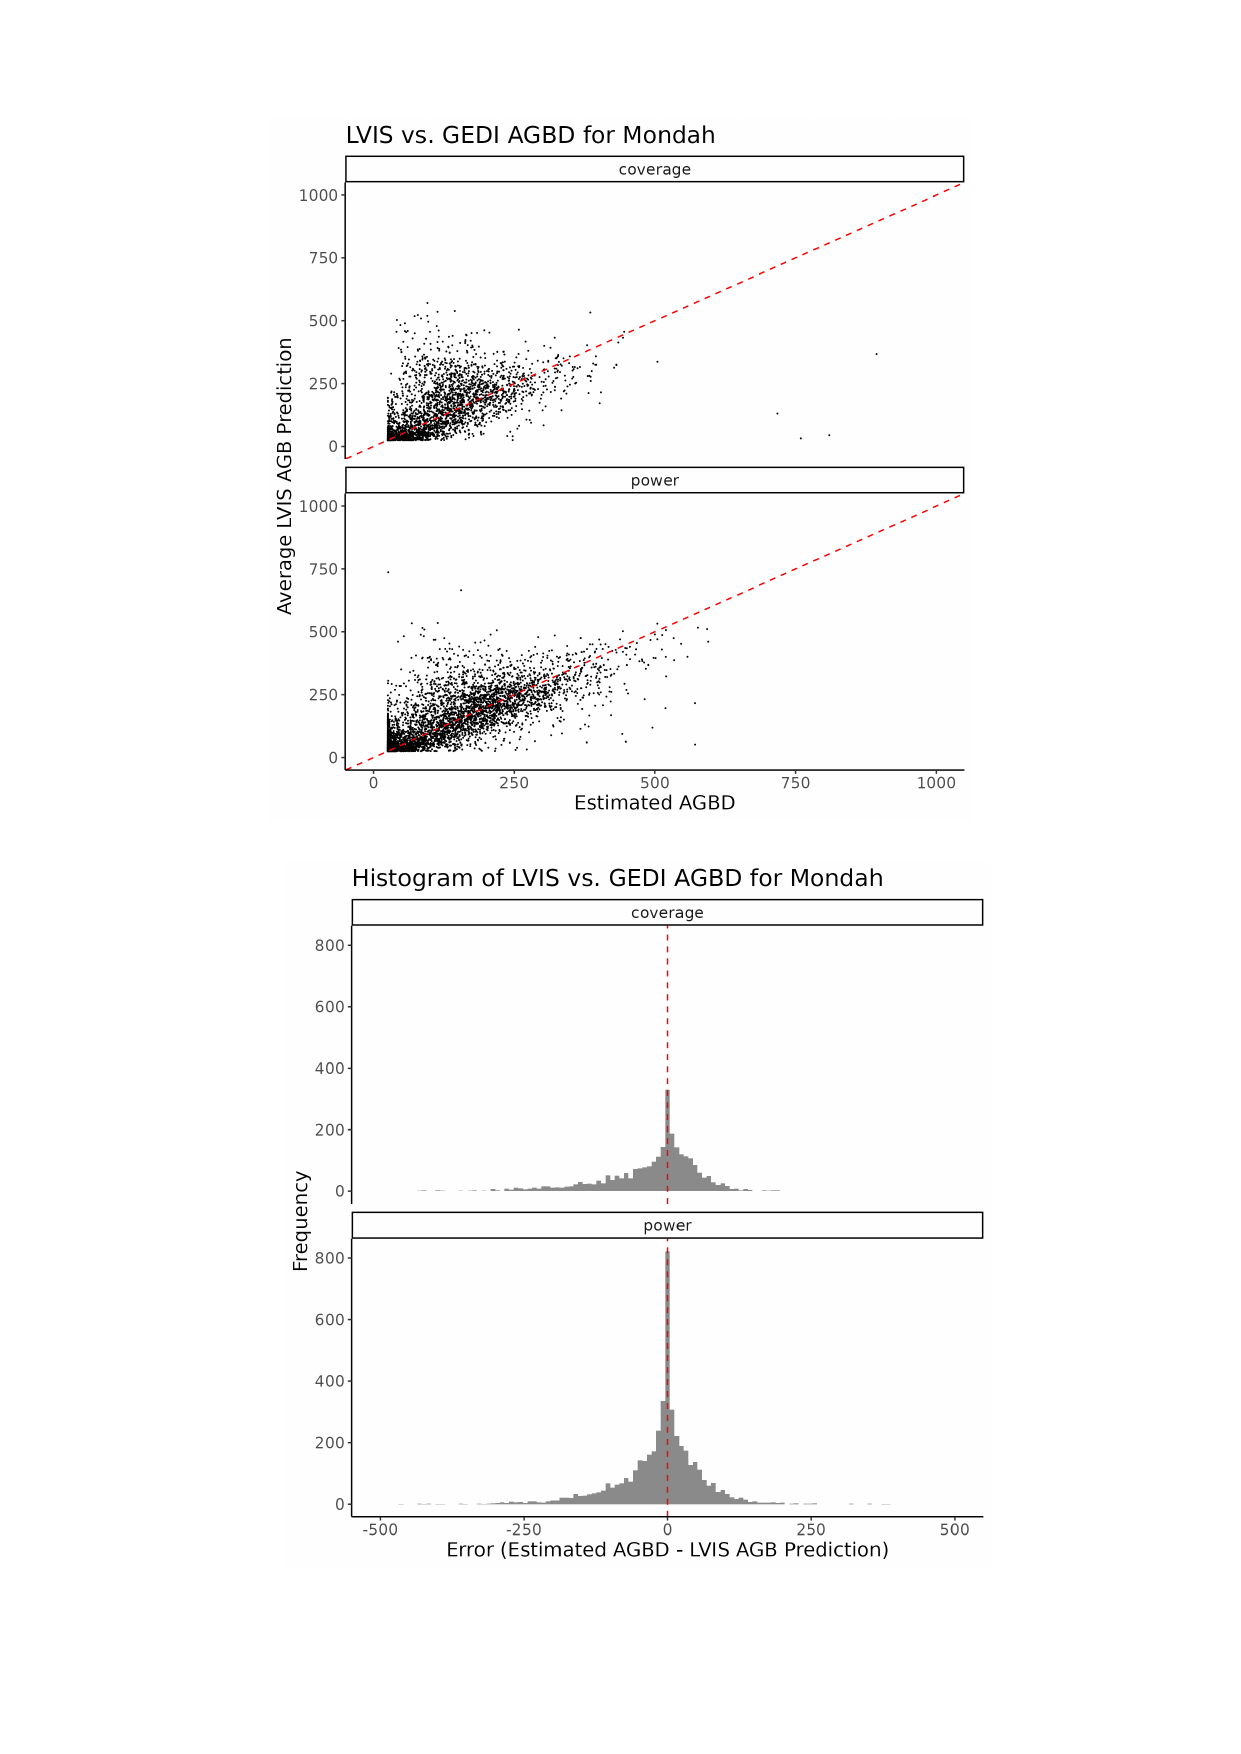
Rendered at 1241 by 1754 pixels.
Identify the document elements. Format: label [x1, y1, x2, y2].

picture [269, 118, 972, 821]
picture [285, 862, 991, 1568]
